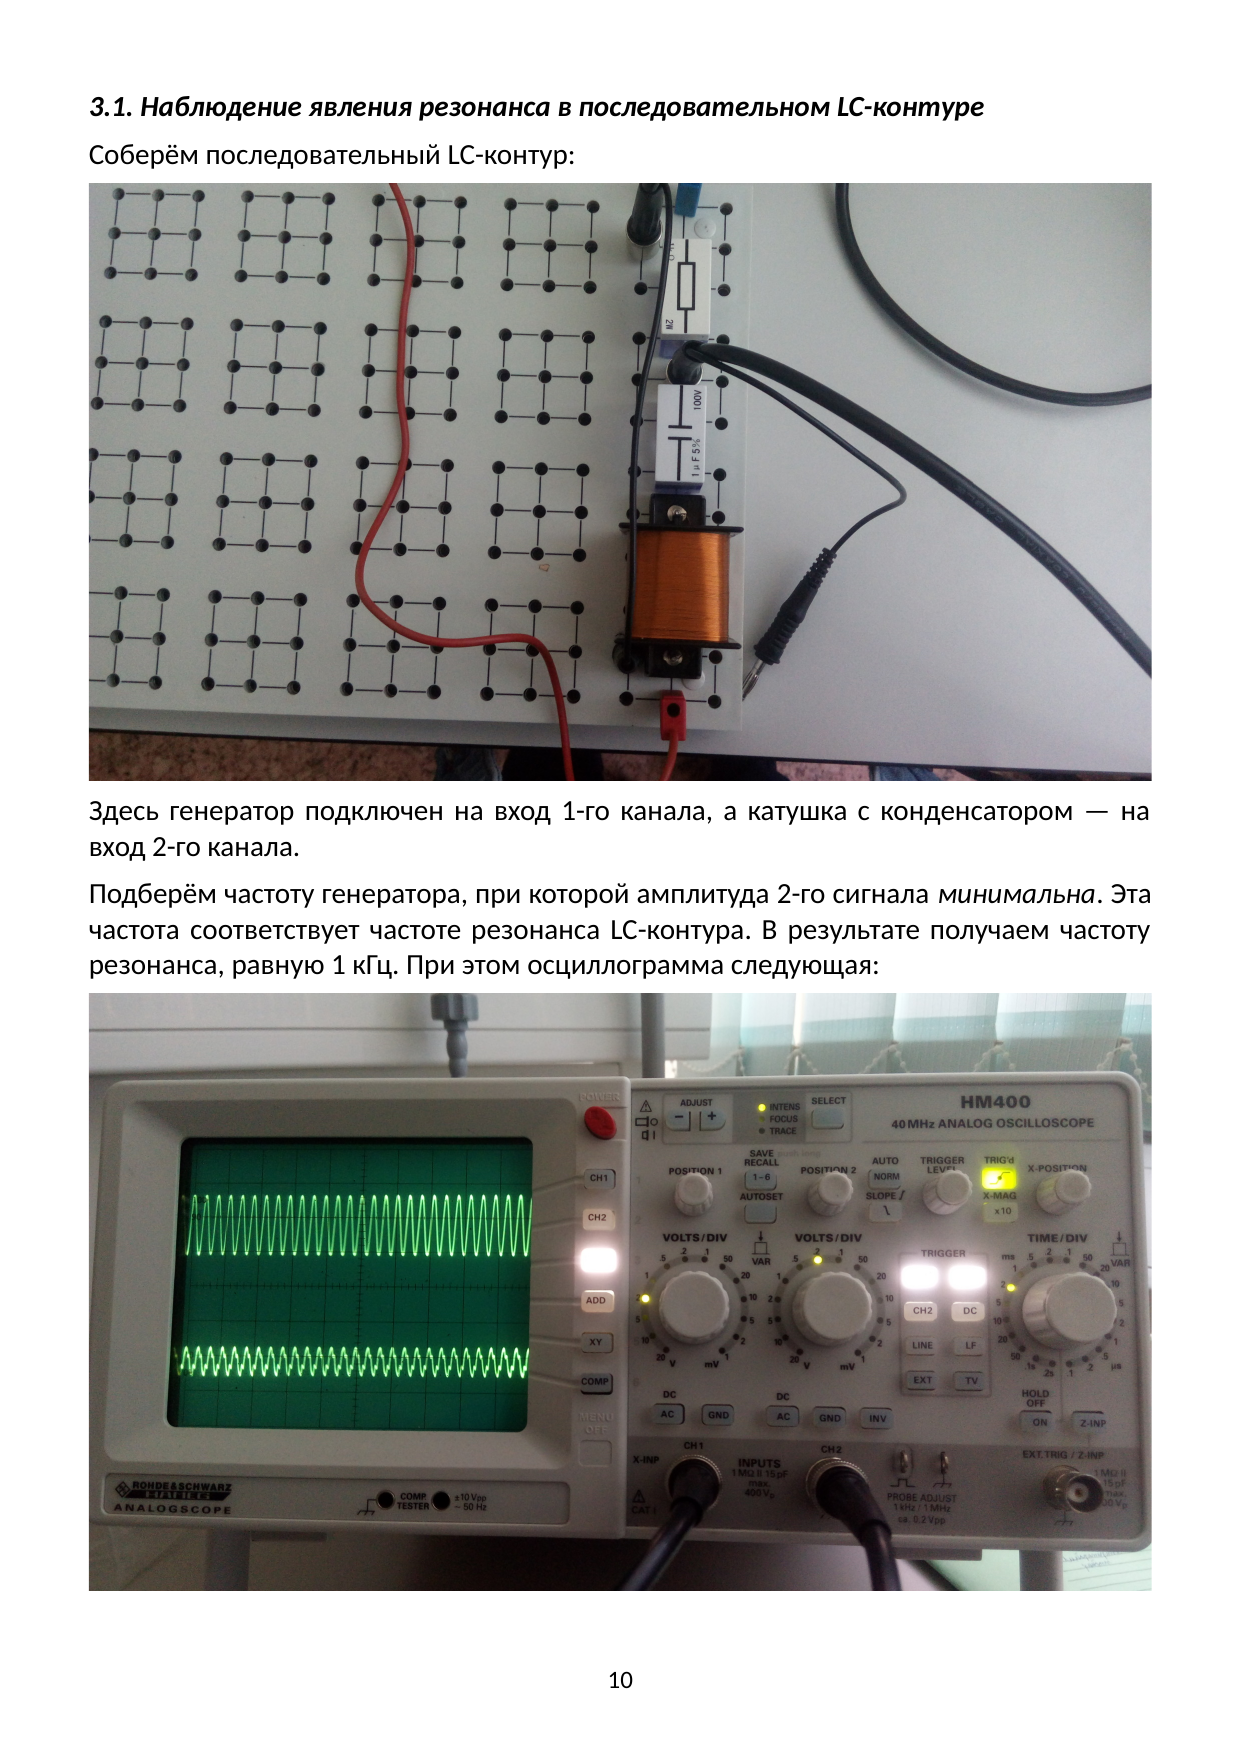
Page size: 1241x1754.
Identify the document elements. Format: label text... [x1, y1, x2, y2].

text Соберём последовательный LC-контур: [88, 136, 1152, 172]
text Здесь генератор подключен на вход 1-го канала, а катушка с конденсатором — на вход 2-го канала. [88, 792, 1152, 863]
text Подберём частоту генератора, при которой амплитуда 2-го сигнала минимальна. Эта частота соответствует частоте резонанса LC-контура. В результате получаем частоту резонанса, равную 1 кГц. При этом осциллограмма следующая: [88, 875, 1152, 982]
subtitle 3.1. Наблюдение явления резонанса в последовательном LC-контуре [88, 88, 1152, 124]
picture [88, 993, 1152, 1591]
picture [88, 183, 1152, 781]
